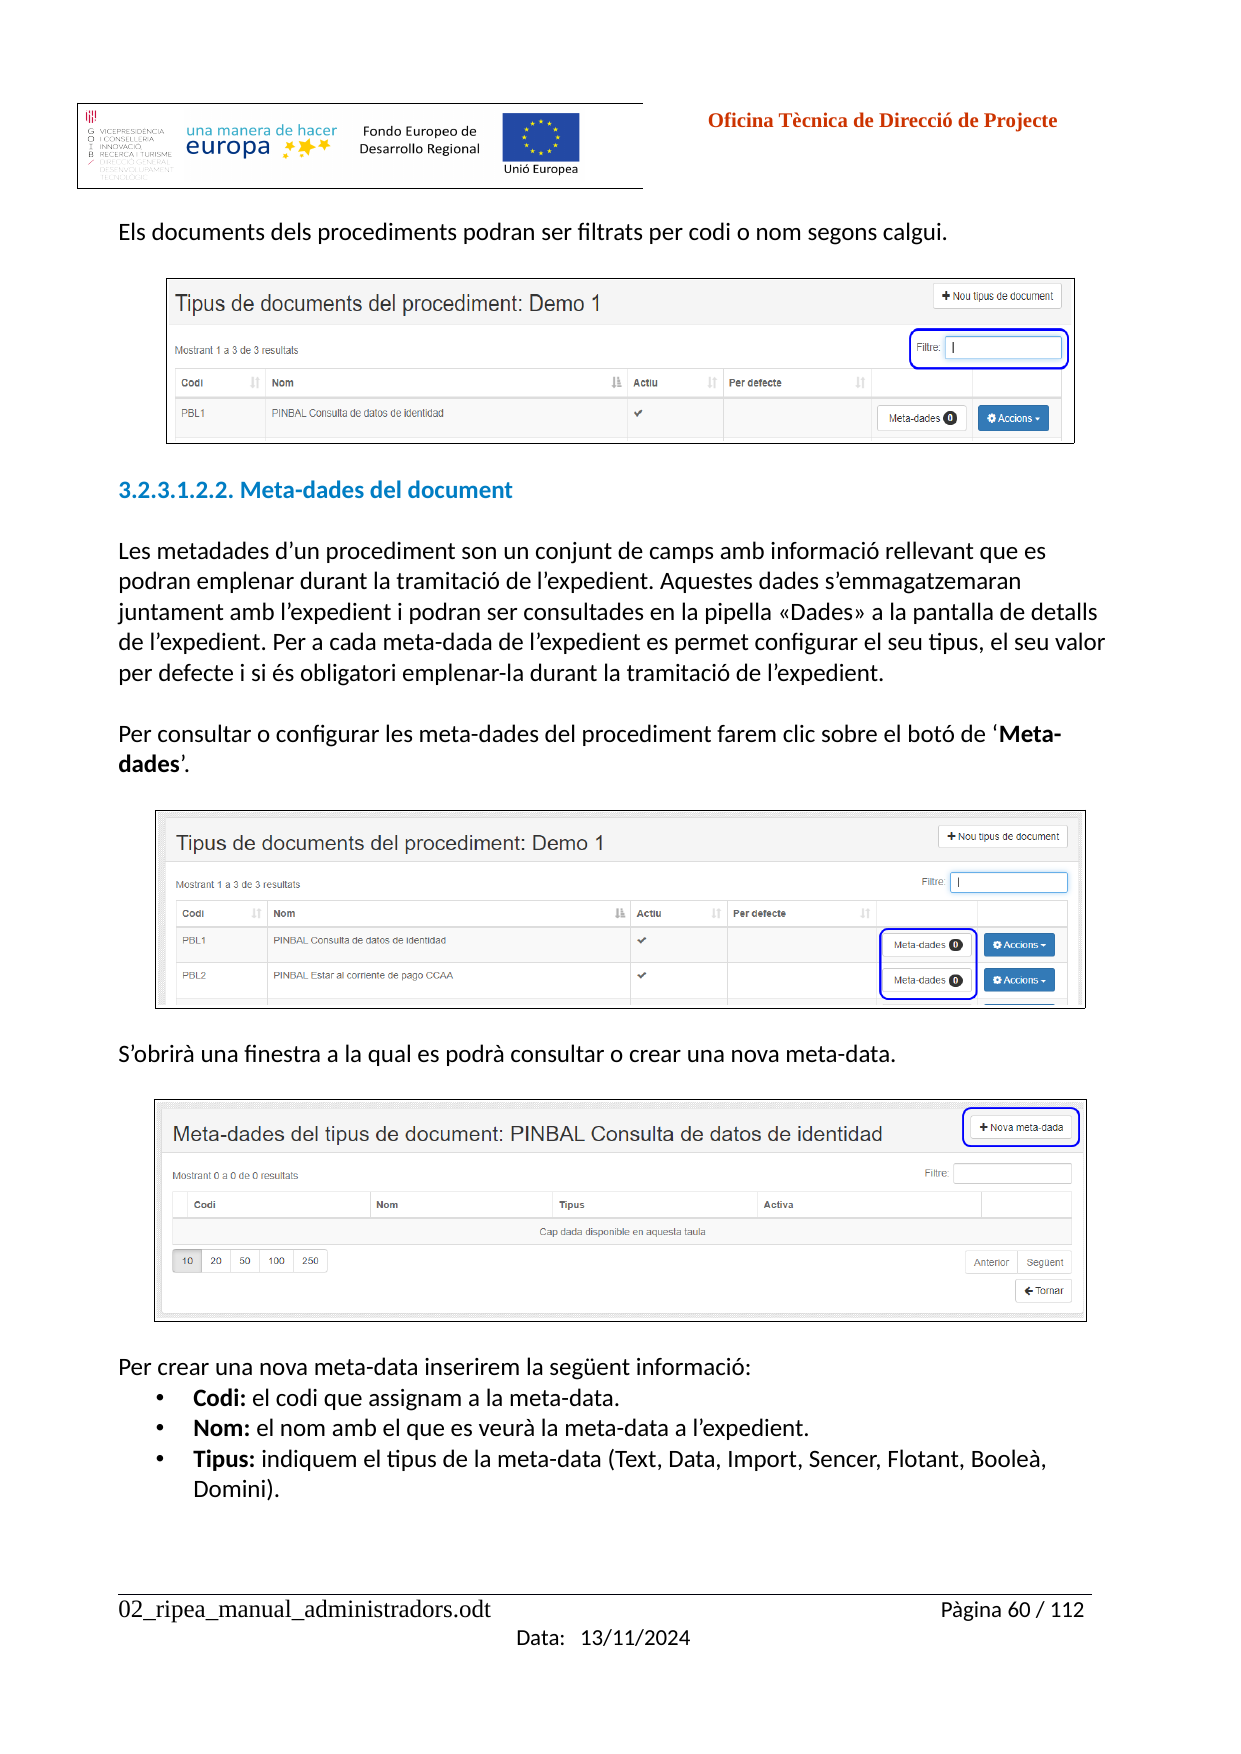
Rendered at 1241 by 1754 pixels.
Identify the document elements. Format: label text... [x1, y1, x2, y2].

picture [184, 108, 585, 182]
picture [158, 812, 1083, 1005]
picture [156, 1102, 1084, 1318]
picture [169, 280, 1072, 441]
picture [82, 108, 178, 182]
text Per crear una nova meta-data inserirem la següent informació: [118, 1351, 1122, 1382]
list Nom: el nom amb el que es veurà la meta-data a l’expedient. [156, 1412, 1122, 1443]
text Per consultar o configurar les meta-dades del procediment farem clic sobre el botó de ‘Meta-dades’. [118, 718, 1122, 779]
text S’obrirà una finestra a la qual es podrà consultar o crear una nova meta-data. [118, 1038, 1122, 1069]
text Els documents dels procediments podran ser filtrats per codi o nom segons calgui. [118, 216, 1122, 247]
list Tipus: indiquem el tipus de la meta-data (Text, Data, Import, Sencer, Flotant, Booleà, Domini). [156, 1443, 1122, 1504]
list Codi: el codi que assignam a la meta-data. [156, 1382, 1122, 1412]
subtitle 3.2.3.1.2.2. Meta-dades del document [118, 474, 1122, 504]
text Les metadades d’un procediment son un conjunt de camps amb informació rellevant que es podran emplenar durant la tramitació de l’expedient. Aquestes dades s’emmagatzemaran juntament amb l’expedient i podran ser consultades en la pipella «Dades» a la pantalla de detalls de l’expedient. Per a cada meta-dada de l’expedient es permet configurar el seu tipus, el seu valor per defecte i si és obligatori emplenar-la durant la tramitació de l’expedient. [118, 535, 1122, 687]
